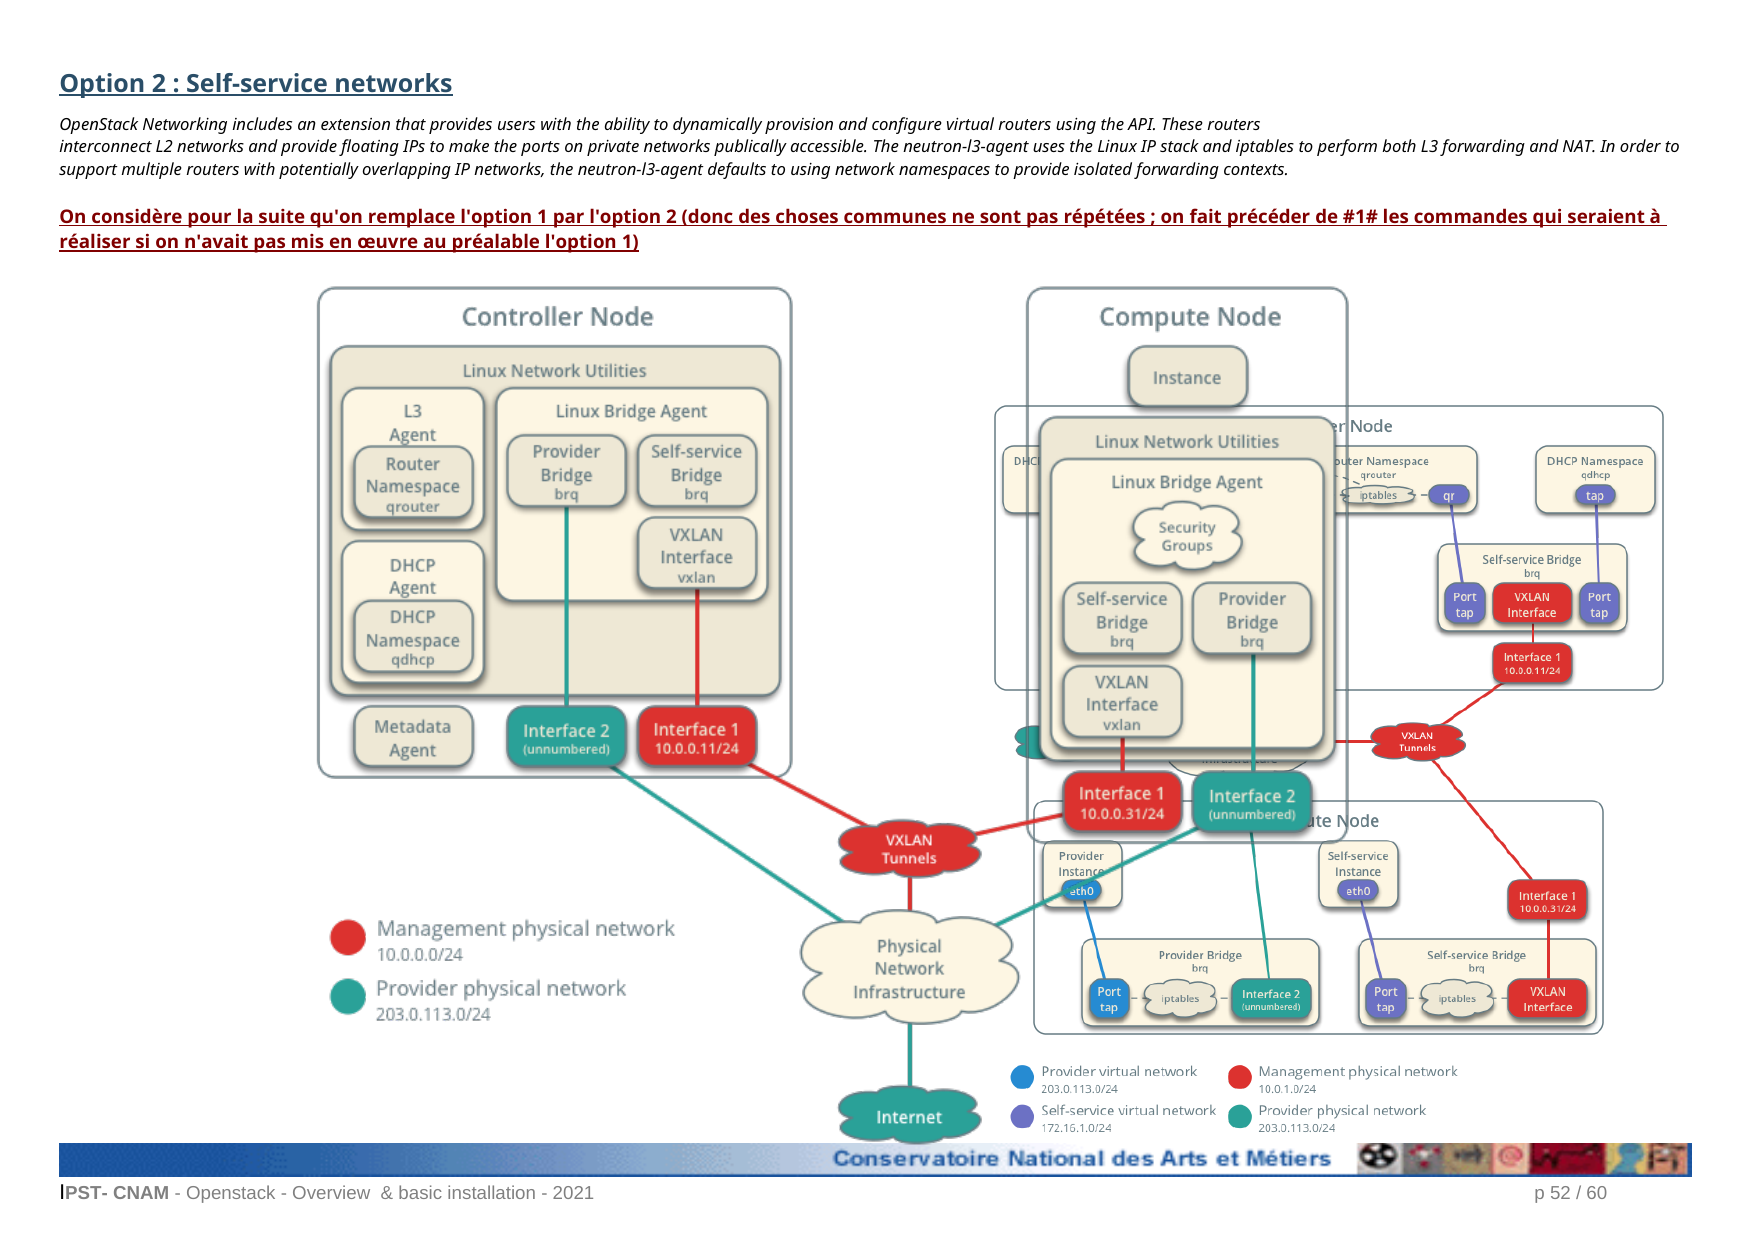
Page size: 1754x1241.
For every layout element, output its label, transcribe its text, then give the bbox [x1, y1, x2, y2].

text On considère pour la suite qu'on remplace l'option 1 par l'option 2 (donc des choses communes ne sont pas répétées ; on fait précéder de #1# les commandes qui seraient à réaliser si on n'avait pas mis en œuvre au préalable l'option 1) [59, 203, 1695, 254]
picture [295, 272, 1678, 1150]
text interconnect L2 networks and provide floating IPs to make the ports on private networks publically accessible. The neutron-l3-agent uses the Linux IP stack and iptables to perform both L3 forwarding and NAT. In order to support multiple routers with potentially overlapping IP networks, the neutron-l3-agent defaults to using network namespaces to provide isolated forwarding contexts. [59, 135, 1695, 180]
text OpenStack Networking includes an extension that provides users with the ability to dynamically provision and configure virtual routers using the API. These routers [59, 112, 1695, 135]
subtitle Option 2 : Self-service networks [59, 66, 1695, 100]
